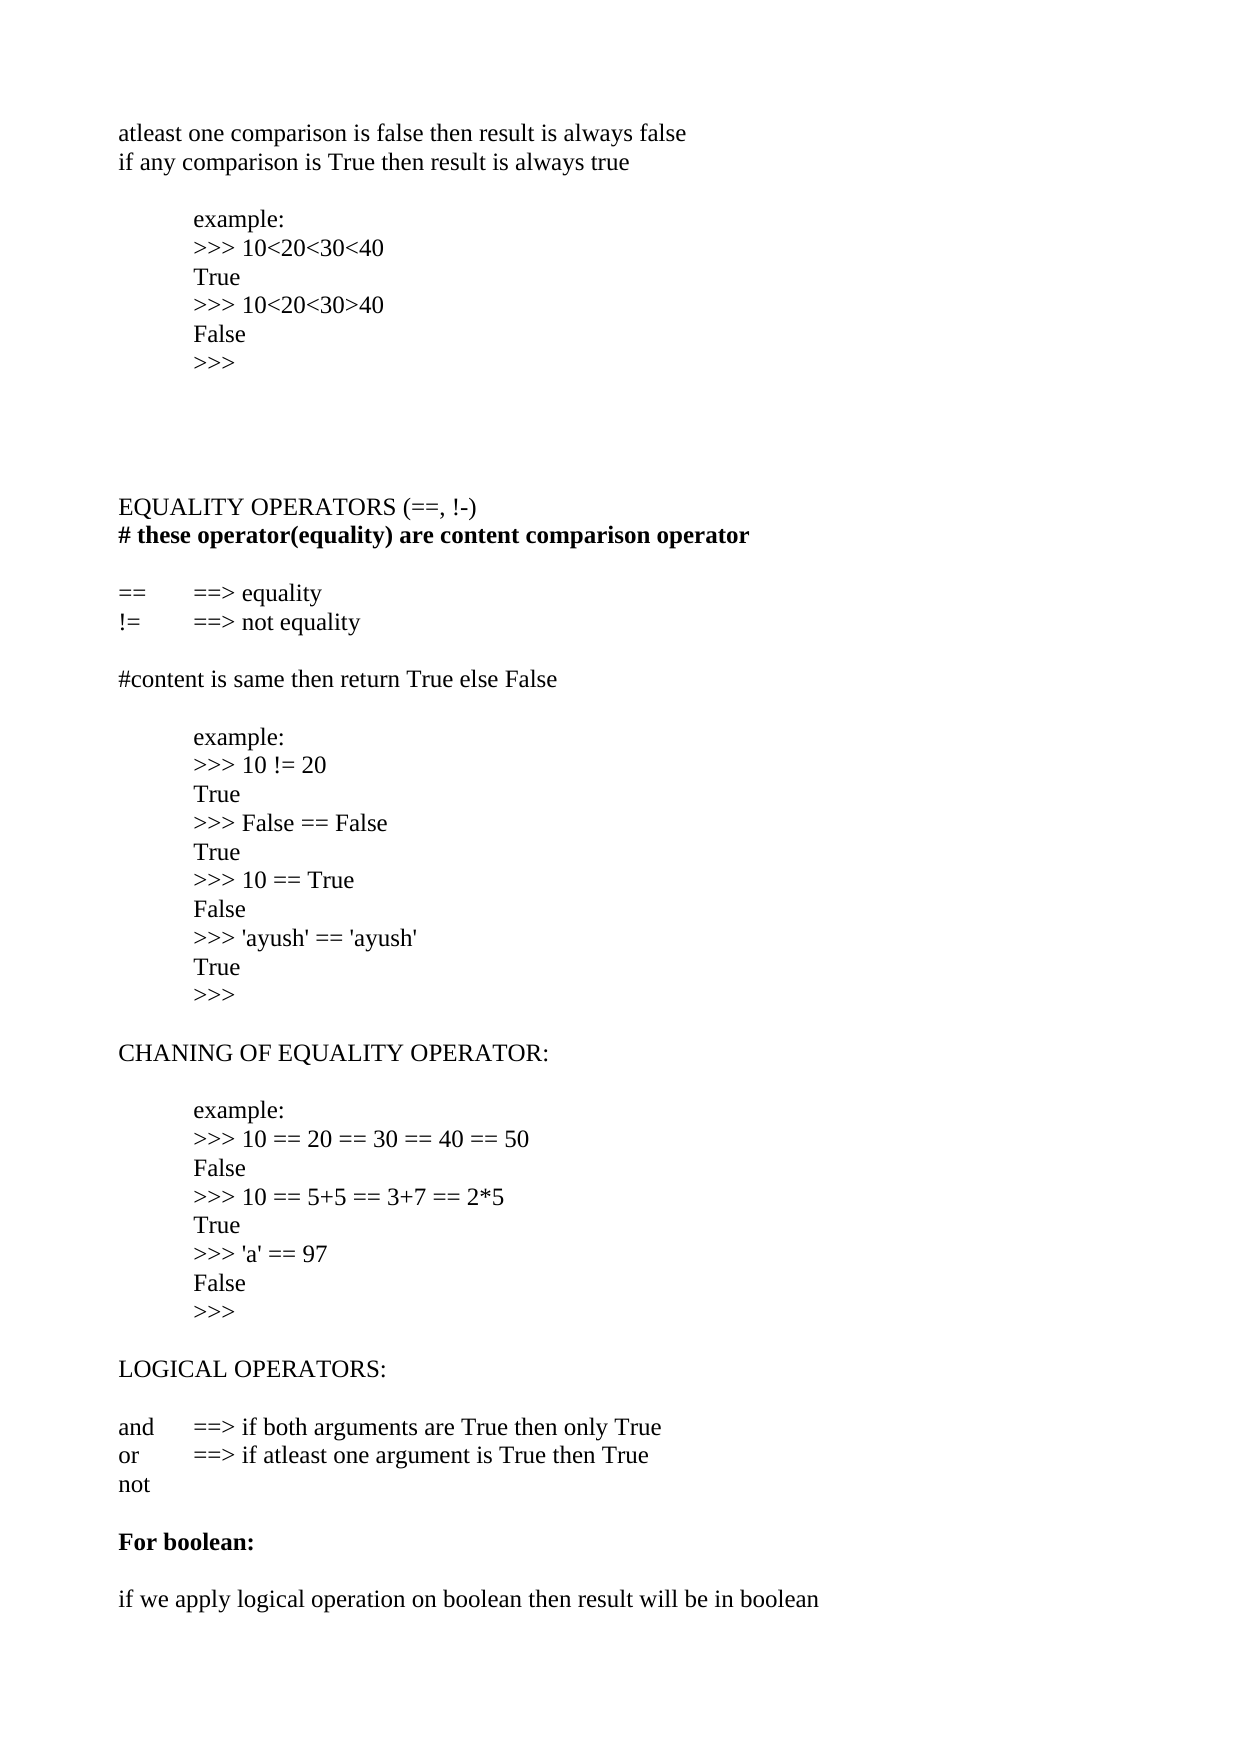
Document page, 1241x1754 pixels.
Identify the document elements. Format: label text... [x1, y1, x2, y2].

text >>> 10 == True [118, 866, 1122, 894]
text >>> [118, 981, 1122, 1009]
text True [118, 952, 1122, 981]
text CHANING OF EQUALITY OPERATOR: [118, 1038, 1122, 1067]
text >>> 'ayush' == 'ayush' [118, 923, 1122, 952]
text EQUALITY OPERATORS (==, !-) [118, 492, 1122, 521]
text LOGICAL OPERATORS: [118, 1354, 1122, 1383]
text == ==> equality [118, 578, 1122, 607]
text >>> [118, 348, 1122, 377]
text >>> 10 != 20 [118, 751, 1122, 779]
text #content is same then return True else False [118, 664, 1122, 693]
text not [118, 1469, 1122, 1498]
text False [118, 1153, 1122, 1182]
text True [118, 779, 1122, 808]
text atleast one comparison is false then result is always false [118, 118, 1122, 147]
text if we apply logical operation on boolean then result will be in boolean [118, 1584, 1122, 1613]
text For boolean: [118, 1527, 1122, 1556]
text >>> False == False [118, 808, 1122, 837]
text or ==> if atleast one argument is True then True [118, 1441, 1122, 1469]
text # these operator(equality) are content comparison operator [118, 521, 1122, 549]
text if any comparison is True then result is always true [118, 147, 1122, 176]
text True [118, 837, 1122, 866]
text False [118, 894, 1122, 923]
text True [118, 1211, 1122, 1239]
text >>> 10 == 5+5 == 3+7 == 2*5 [118, 1182, 1122, 1211]
text example: [118, 204, 1122, 233]
text False [118, 1268, 1122, 1297]
text and ==> if both arguments are True then only True [118, 1412, 1122, 1441]
text >>> 'a' == 97 [118, 1239, 1122, 1268]
text True [118, 262, 1122, 291]
text False [118, 319, 1122, 348]
text example: [118, 722, 1122, 751]
text >>> 10<20<30>40 [118, 291, 1122, 319]
text example: [118, 1096, 1122, 1124]
text >>> [118, 1297, 1122, 1326]
text != ==> not equality [118, 607, 1122, 636]
text >>> 10 == 20 == 30 == 40 == 50 [118, 1124, 1122, 1153]
text >>> 10<20<30<40 [118, 233, 1122, 262]
